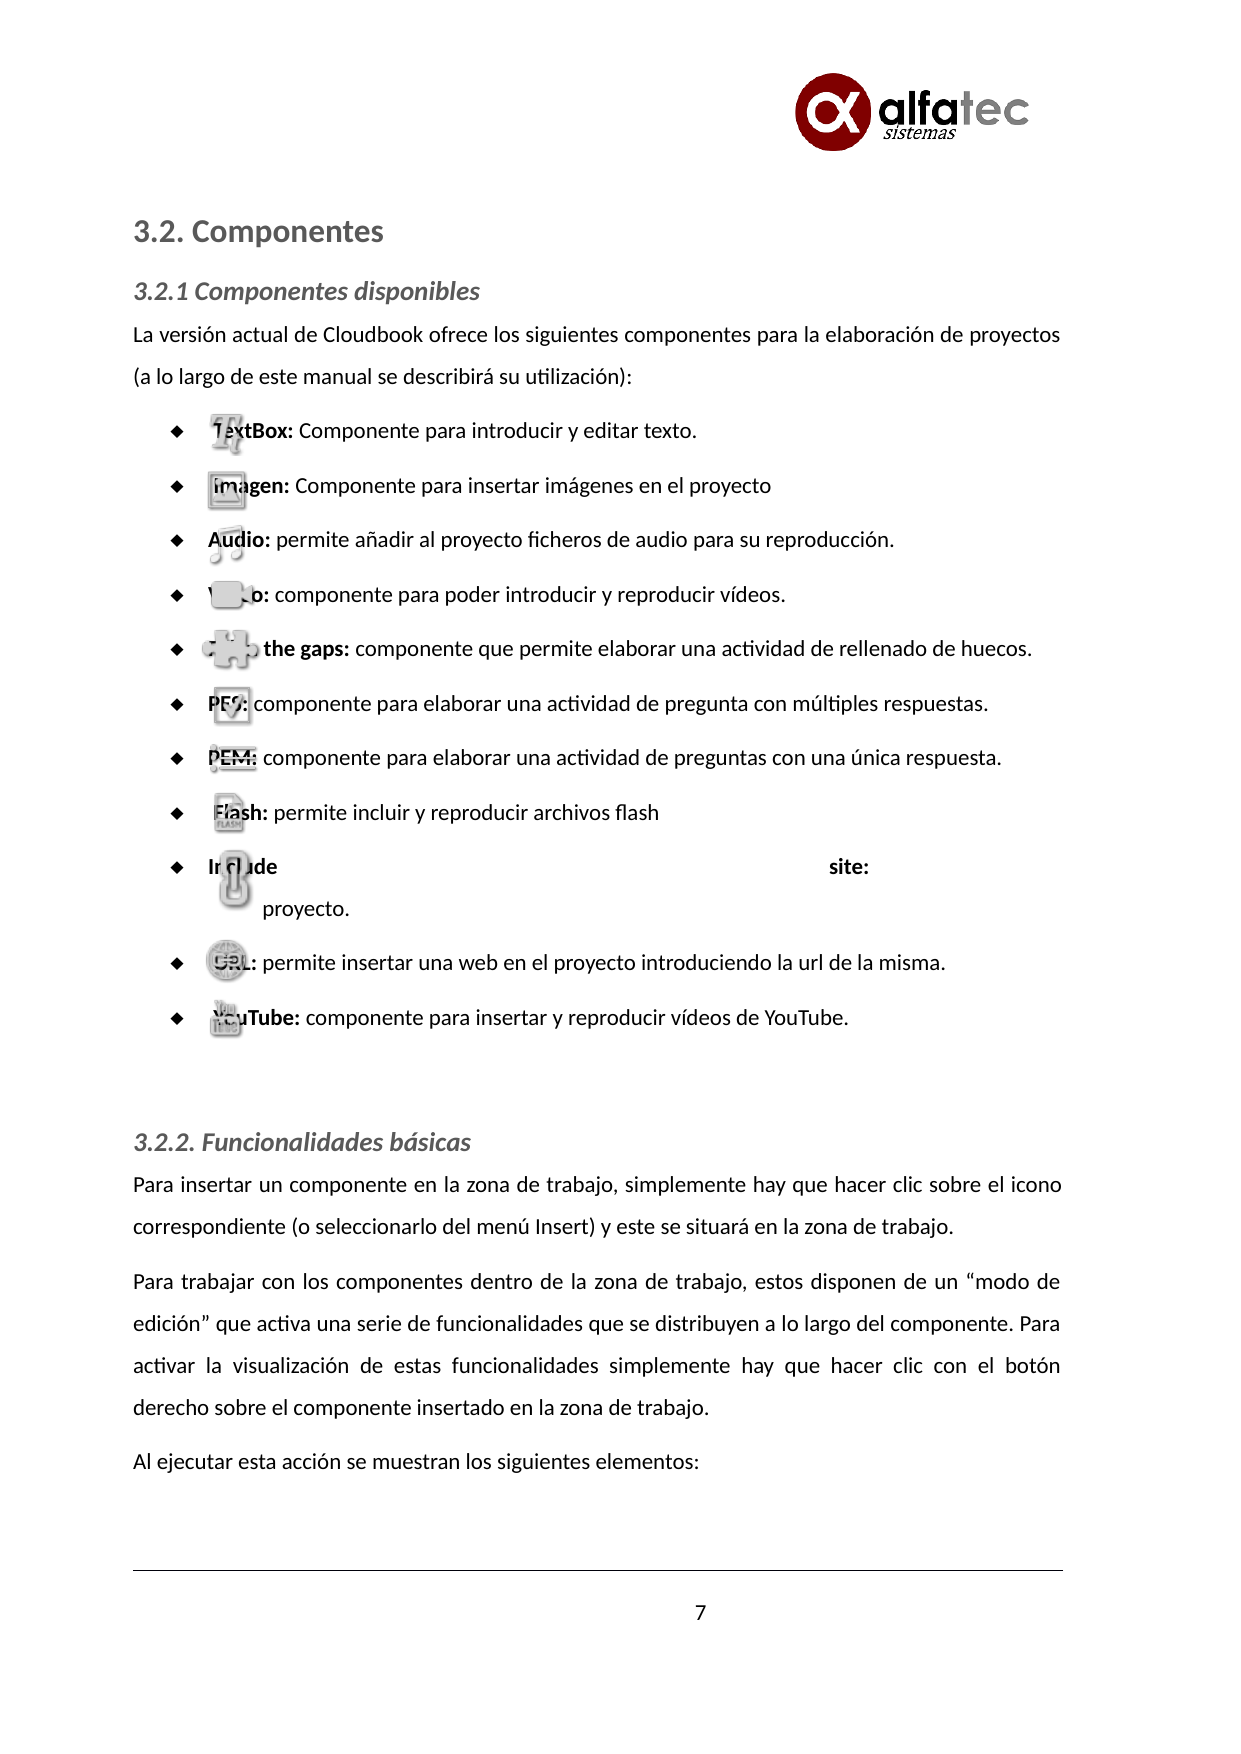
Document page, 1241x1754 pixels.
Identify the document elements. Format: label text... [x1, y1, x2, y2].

subtitle 3.2.2. Funcionalidades básicas [133, 1124, 1240, 1158]
list PES: componente para elaborar una actividad de pregunta con múltiples respuestas. [264, 689, 1063, 717]
list Flash: permite incluir y reproducir archivos flash [253, 798, 1063, 826]
list TextBox: Componente para introducir y editar texto. [252, 416, 1063, 444]
picture [201, 625, 262, 673]
subtitle 3.2.1 Componentes disponibles [133, 274, 1240, 307]
list Fill in the gaps: componente que permite elaborar una actividad de rellenado de huecos. [262, 634, 1063, 662]
picture [203, 787, 253, 836]
text Para trabajar con los componentes dentro de la zona de trabajo, estos disponen de un “modo de edición” que activa una serie de funcionalidades que se distribuyen a lo largo del componente. Para activar la visualización de estas funcionalidades simplemente hay que hacer clic con el botón derecho sobre el componente insertado en la zona de trabajo. [133, 1267, 1063, 1421]
picture [202, 519, 254, 571]
text Al ejecutar esta acción se muestran los siguientes elementos: [133, 1447, 1063, 1475]
text La versión actual de Cloudbook ofrece los siguientes componentes para la elaboración de proyectos (a lo largo de este manual se describirá su utilización): [133, 320, 1063, 390]
list PEM: componente para elaborar una actividad de preguntas con una única respuesta. [263, 743, 1063, 771]
picture [203, 737, 263, 777]
picture [201, 992, 251, 1042]
picture [202, 679, 264, 730]
list Video: componente para poder introducir y reproducir vídeos. [263, 580, 1063, 608]
picture [200, 405, 252, 456]
picture [795, 73, 1031, 151]
list URL: permite insertar una web en el proyecto introduciendo la url de la misma. [255, 948, 1063, 977]
list Audio: permite añadir al proyecto ficheros de audio para su reproducción. [254, 525, 1063, 553]
picture [202, 573, 263, 616]
picture [206, 839, 263, 914]
list YouTube: componente para insertar y reproducir vídeos de YouTube. [251, 1003, 1063, 1031]
list Imagen: Componente para insertar imágenes en el proyecto [257, 471, 1063, 499]
picture [198, 467, 257, 513]
text Para insertar un componente en la zona de trabajo, simplemente hay que hacer clic sobre el icono correspondiente (o seleccionarlo del menú Insert) y este se situará en la zona de trabajo. [133, 1170, 1063, 1240]
picture [200, 936, 255, 985]
subtitle 3.2. Componentes [133, 216, 1240, 249]
list Include site: componente que permite insertar una web, previamente descargada, en el proyecto. [170, 852, 1063, 922]
